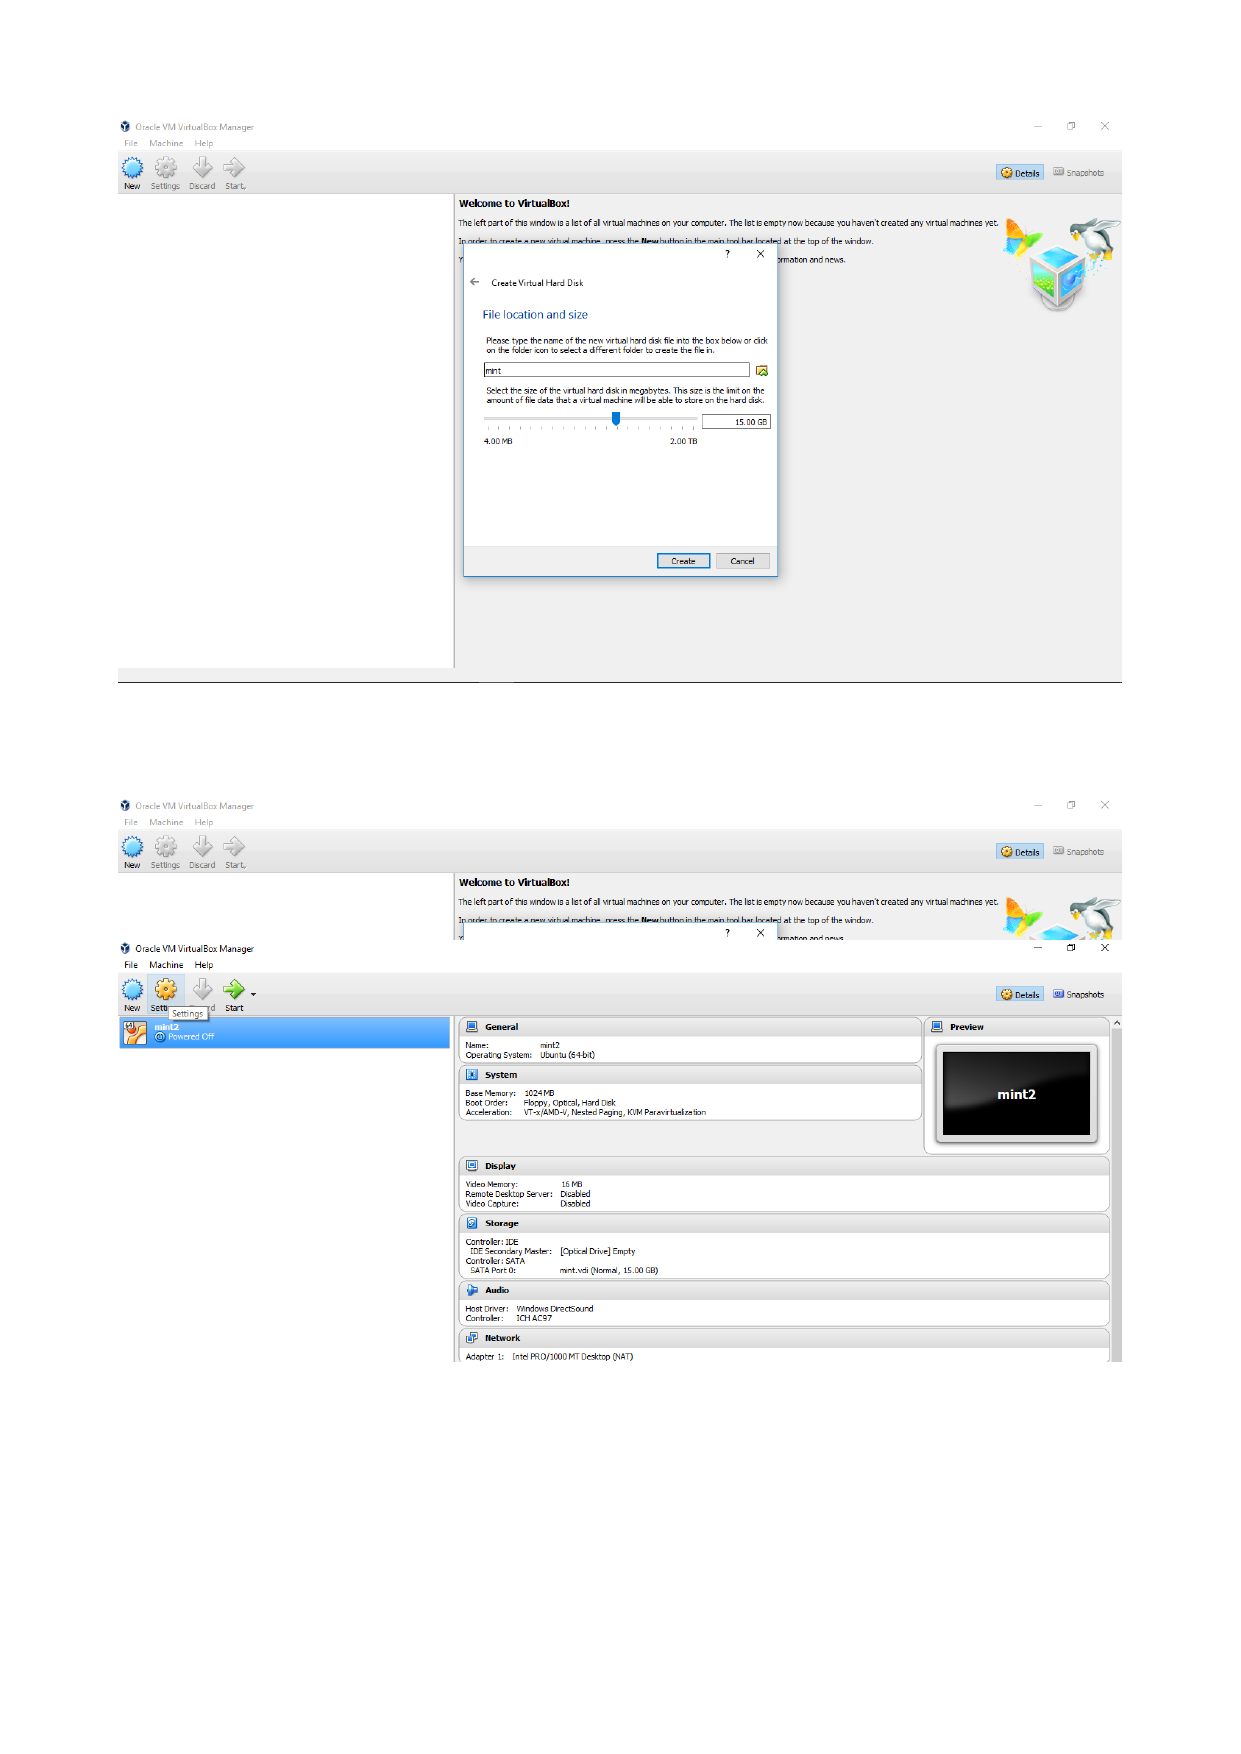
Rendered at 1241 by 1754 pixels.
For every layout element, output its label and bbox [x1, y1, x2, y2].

picture [118, 118, 1123, 683]
picture [118, 797, 1123, 1362]
